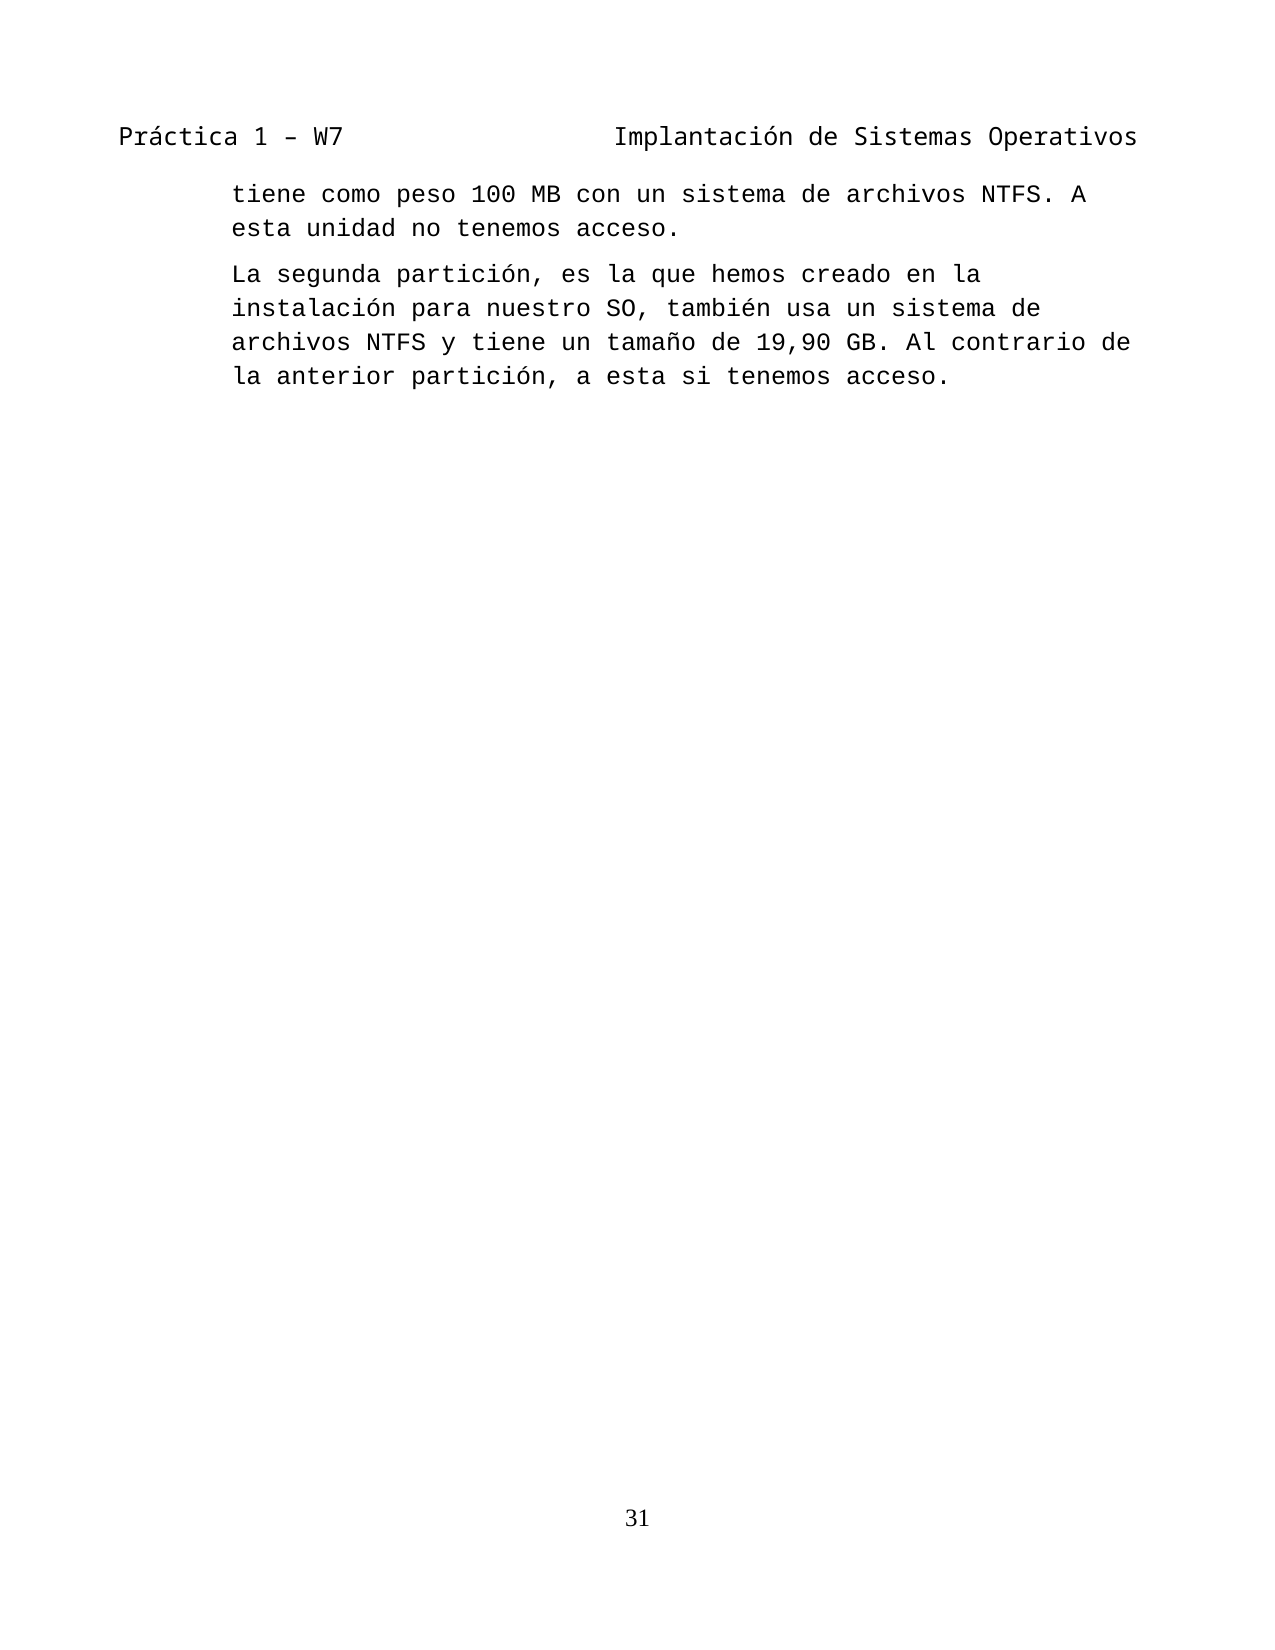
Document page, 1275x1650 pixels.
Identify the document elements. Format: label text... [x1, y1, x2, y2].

text tiene como peso 100 MB con un sistema de archivos NTFS. A esta unidad no tenemos acceso. [231, 182, 1157, 244]
text La segunda partición, es la que hemos creado en la instalación para nuestro SO, también usa un sistema de archivos NTFS y tiene un tamaño de 19,90 GB. Al contrario de la anterior partición, a esta si tenemos acceso. [231, 262, 1157, 392]
